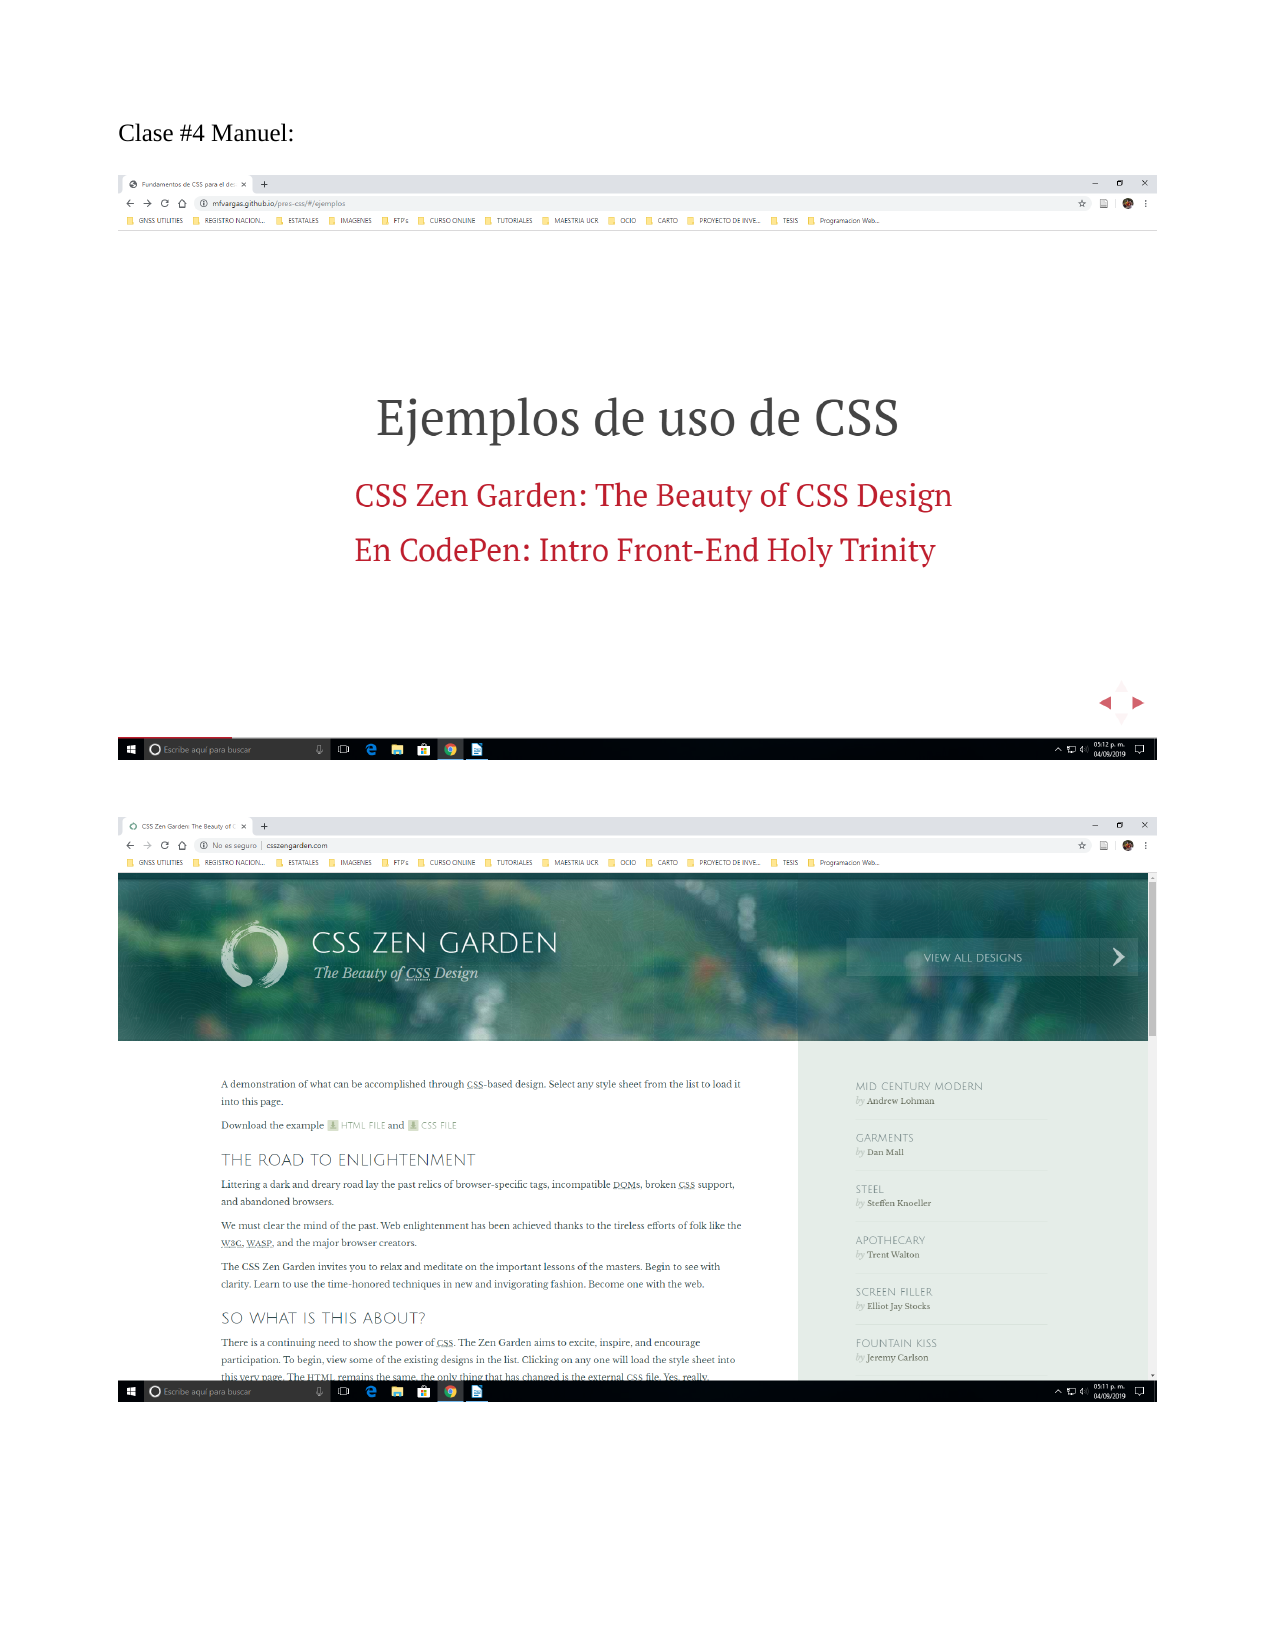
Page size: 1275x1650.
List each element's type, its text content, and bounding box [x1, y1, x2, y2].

picture [118, 175, 1157, 760]
text Clase #4 Manuel: [118, 118, 1157, 147]
picture [118, 817, 1157, 1402]
